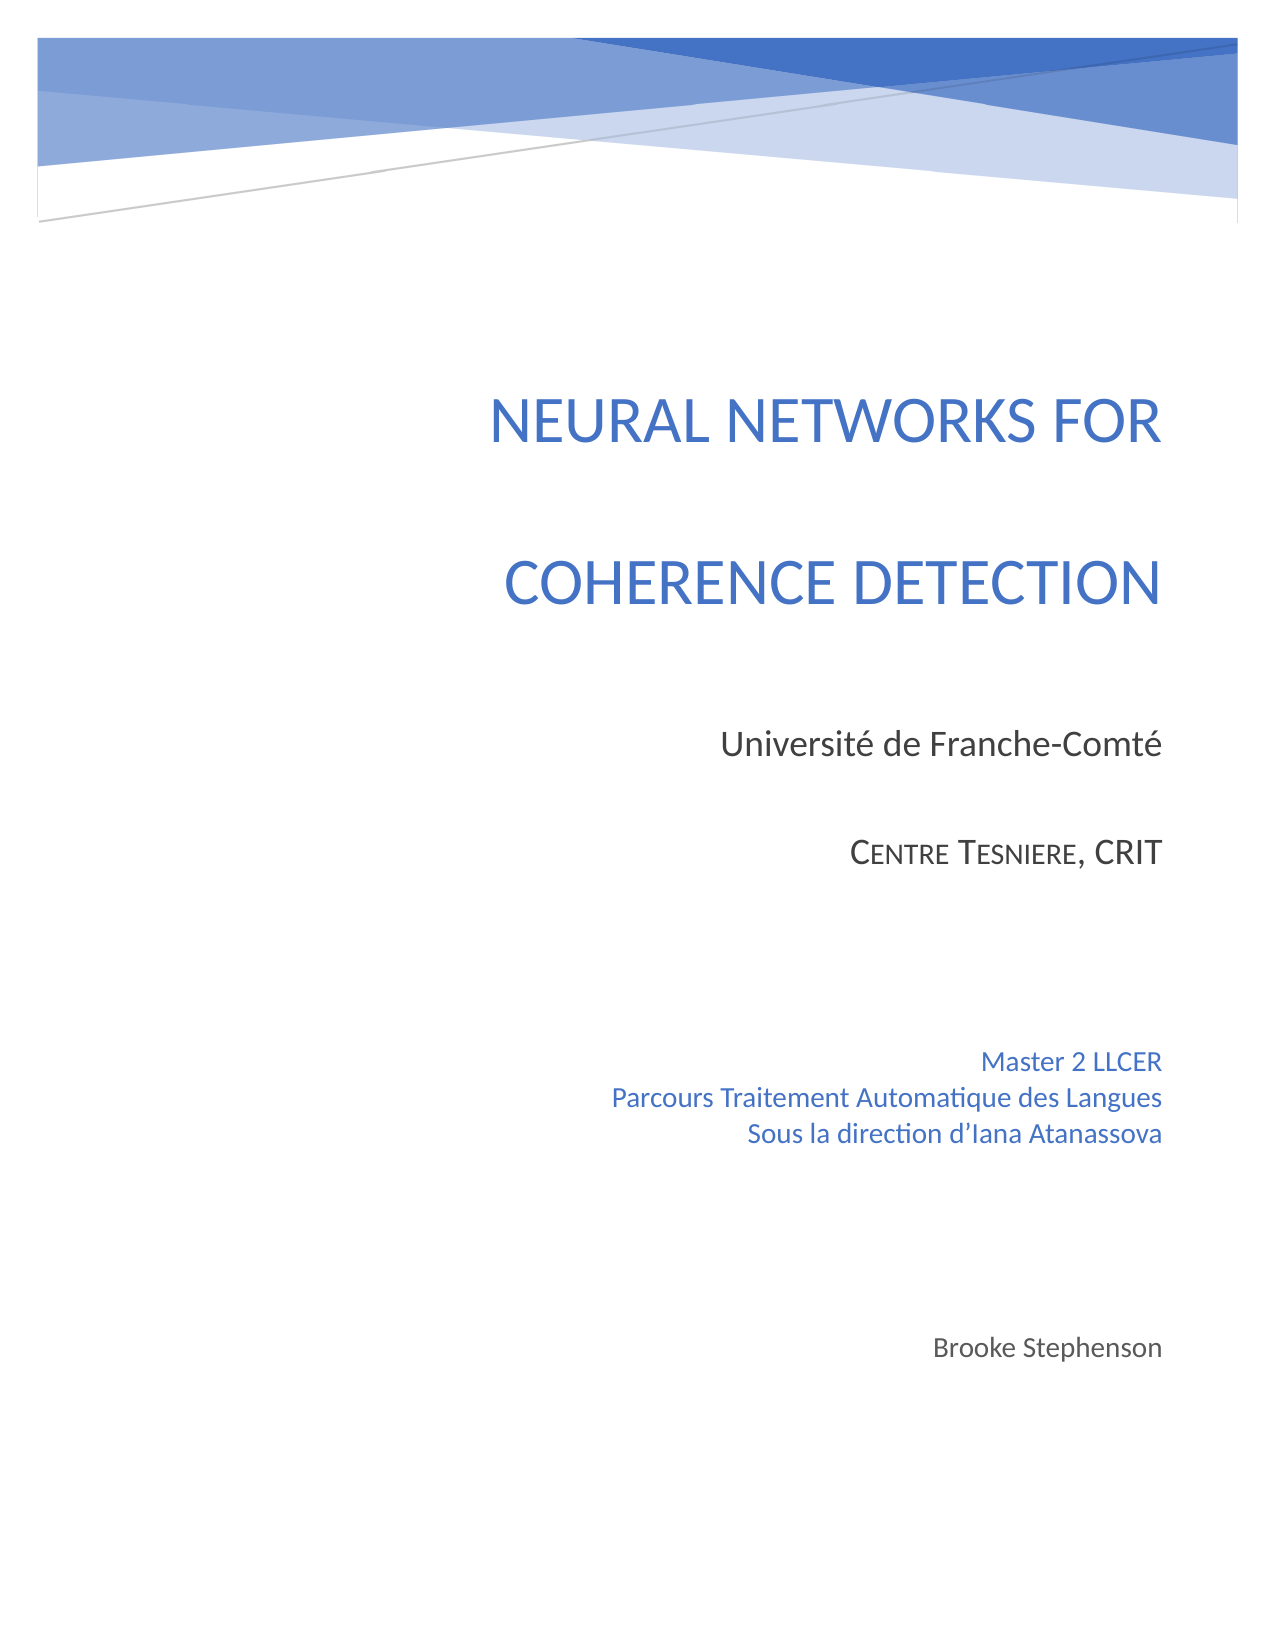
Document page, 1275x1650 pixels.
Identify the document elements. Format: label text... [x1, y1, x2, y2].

text Master 2 LLCER [262, 1043, 1162, 1079]
text Centre Tesniere, CRIT [262, 828, 1162, 874]
text Université de Franche-Comté [262, 719, 1162, 765]
text Parcours Traitement Automatique des Langues [262, 1079, 1162, 1115]
text Sous la direction d’Iana Atanassova [262, 1115, 1162, 1150]
text Brooke Stephenson [262, 1329, 1162, 1364]
picture [37, 37, 1238, 238]
text Neural networks for coherence detection [262, 377, 1162, 621]
